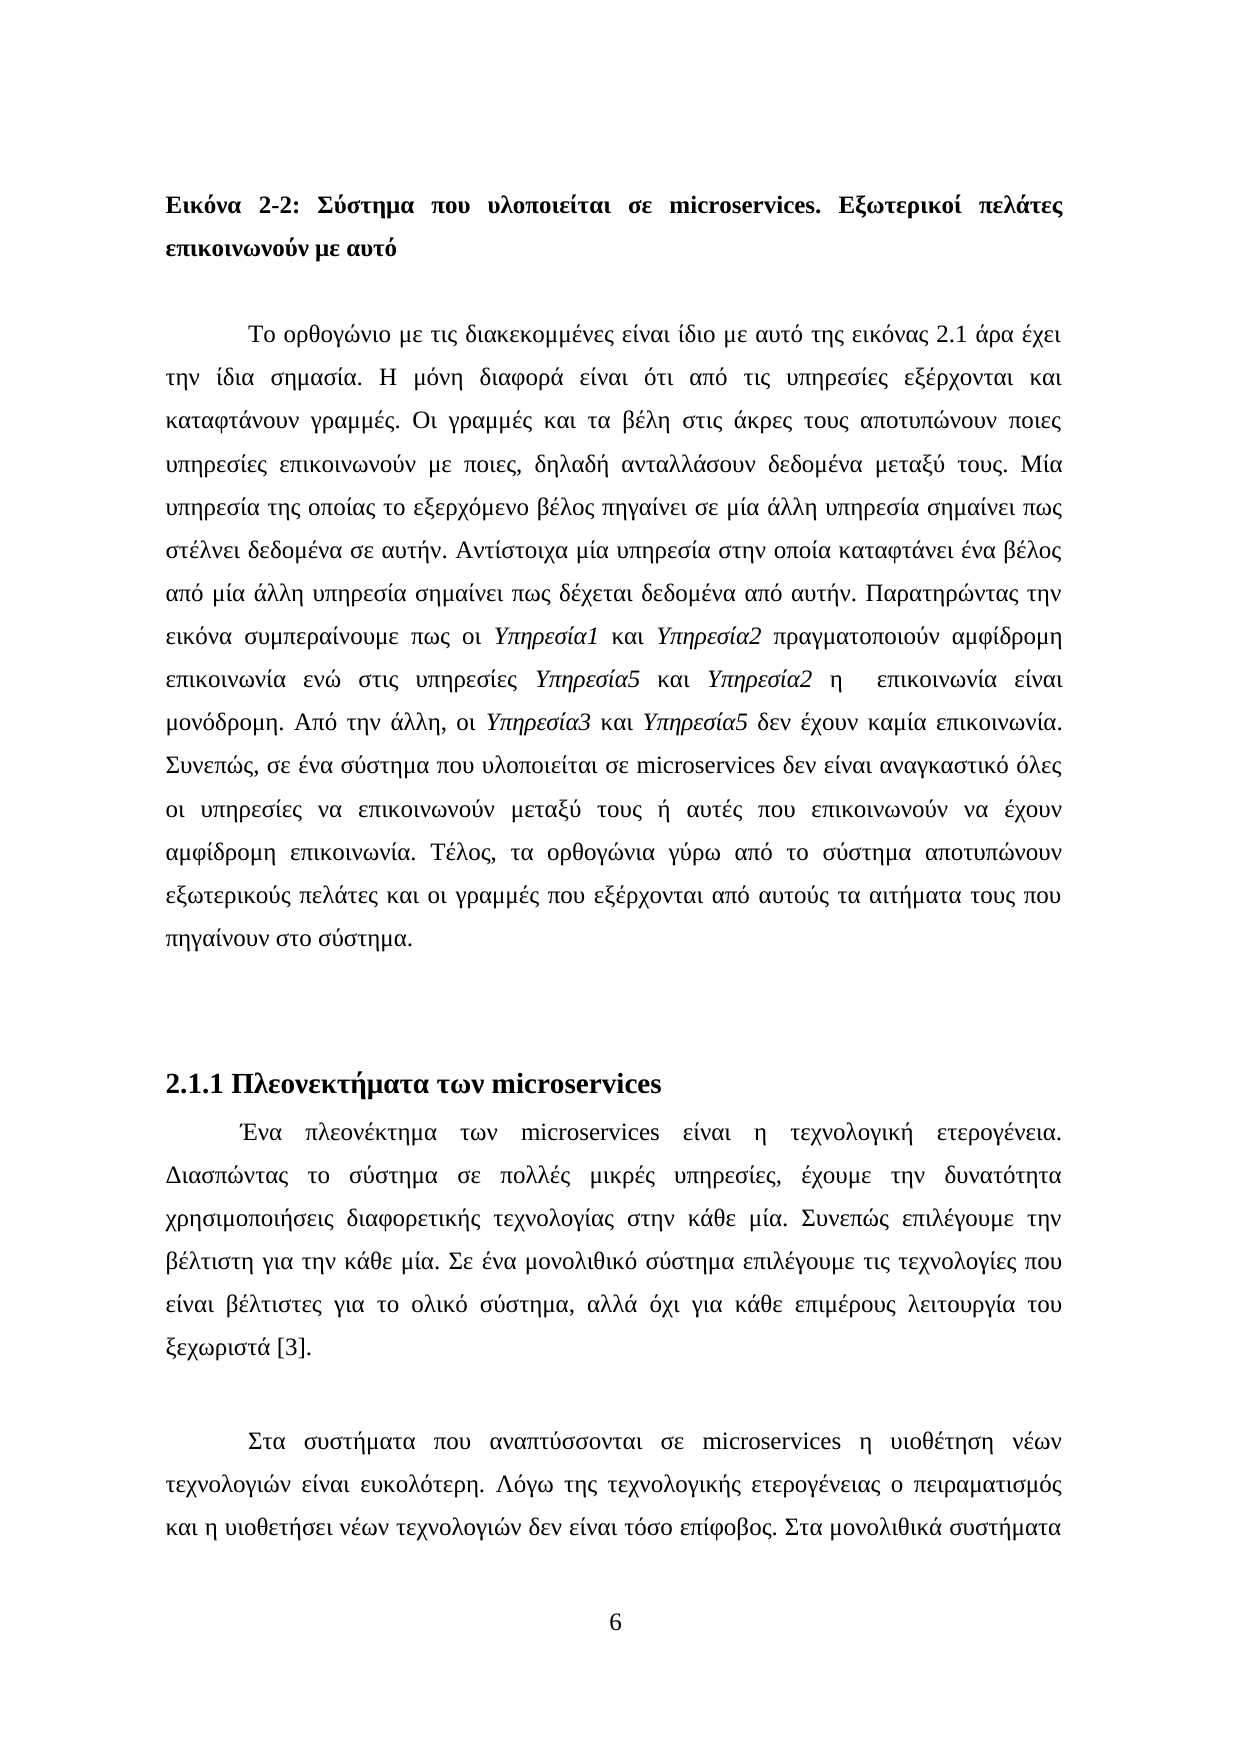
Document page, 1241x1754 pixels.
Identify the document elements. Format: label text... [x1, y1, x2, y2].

subtitle 2.1.1 Πλεονεκτήματα των microservices [165, 1067, 1063, 1100]
text Εικόνα 2-2: Σύστημα που υλοποιείται σε microservices. Εξωτερικοί πελάτες επικοινωνούν με αυτό [165, 190, 1063, 262]
text Το ορθογώνιο με τις διακεκομμένες είναι ίδιο με αυτό της εικόνας 2.1 άρα έχει την ίδια σημασία. Η μόνη διαφορά είναι ότι από τις υπηρεσίες εξέρχονται και καταφτάνουν γραμμές. Οι γραμμές και τα βέλη στις άκρες τους αποτυπώνουν ποιες υπηρεσίες επικοινωνούν με ποιες, δηλαδή ανταλλάσουν δεδομένα μεταξύ τους. Μία υπηρεσία της οποίας το εξερχόμενο βέλος πηγαίνει σε μία άλλη υπηρεσία σημαίνει πως στέλνει δεδομένα σε αυτήν. Αντίστοιχα μία υπηρεσία στην οποία καταφτάνει ένα βέλος από μία άλλη υπηρεσία σημαίνει πως δέχεται δεδομένα από αυτήν. Παρατηρώντας την εικόνα συμπεραίνουμε πως οι Υπηρεσία1 και Υπηρεσία2 πραγματοποιούν αμφίδρομη επικοινωνία ενώ στις υπηρεσίες Υπηρεσία5 και Υπηρεσία2 η επικοινωνία είναι μονόδρομη. Από την άλλη, οι Υπηρεσία3 και Υπηρεσία5 δεν έχουν καμία επικοινωνία. Συνεπώς, σε ένα σύστημα που υλοποιείται σε microservices δεν είναι αναγκαστικό όλες οι υπηρεσίες να επικοινωνούν μεταξύ τους ή αυτές που επικοινωνούν να έχουν αμφίδρομη επικοινωνία. Τέλος, τα ορθογώνια γύρω από το σύστημα αποτυπώνουν εξωτερικούς πελάτες και οι γραμμές που εξέρχονται από αυτούς τα αιτήματα τους που πηγαίνουν στο σύστημα. [165, 319, 1063, 952]
text Στα συστήματα που αναπτύσσονται σε microservices η υιοθέτηση νέων τεχνολογιών είναι ευκολότερη. Λόγω της τεχνολογικής ετερογένειας ο πειραματισμός και η υιοθετήσει νέων τεχνολογιών δεν είναι τόσο επίφοβος. Στα μονολιθικά συστήματα [165, 1426, 1063, 1541]
text Ένα πλεονέκτημα των microservices είναι η τεχνολογική ετερογένεια. Διασπώντας το σύστημα σε πολλές μικρές υπηρεσίες, έχουμε την δυνατότητα χρησιμοποιήσεις διαφορετικής τεχνολογίας στην κάθε μία. Συνεπώς επιλέγουμε την βέλτιστη για την κάθε μία. Σε ένα μονολιθικό σύστημα επιλέγουμε τις τεχνολογίες που είναι βέλτιστες για το ολικό σύστημα, αλλά όχι για κάθε επιμέρους λειτουργία του ξεχωριστά [3]. [165, 1117, 1063, 1361]
